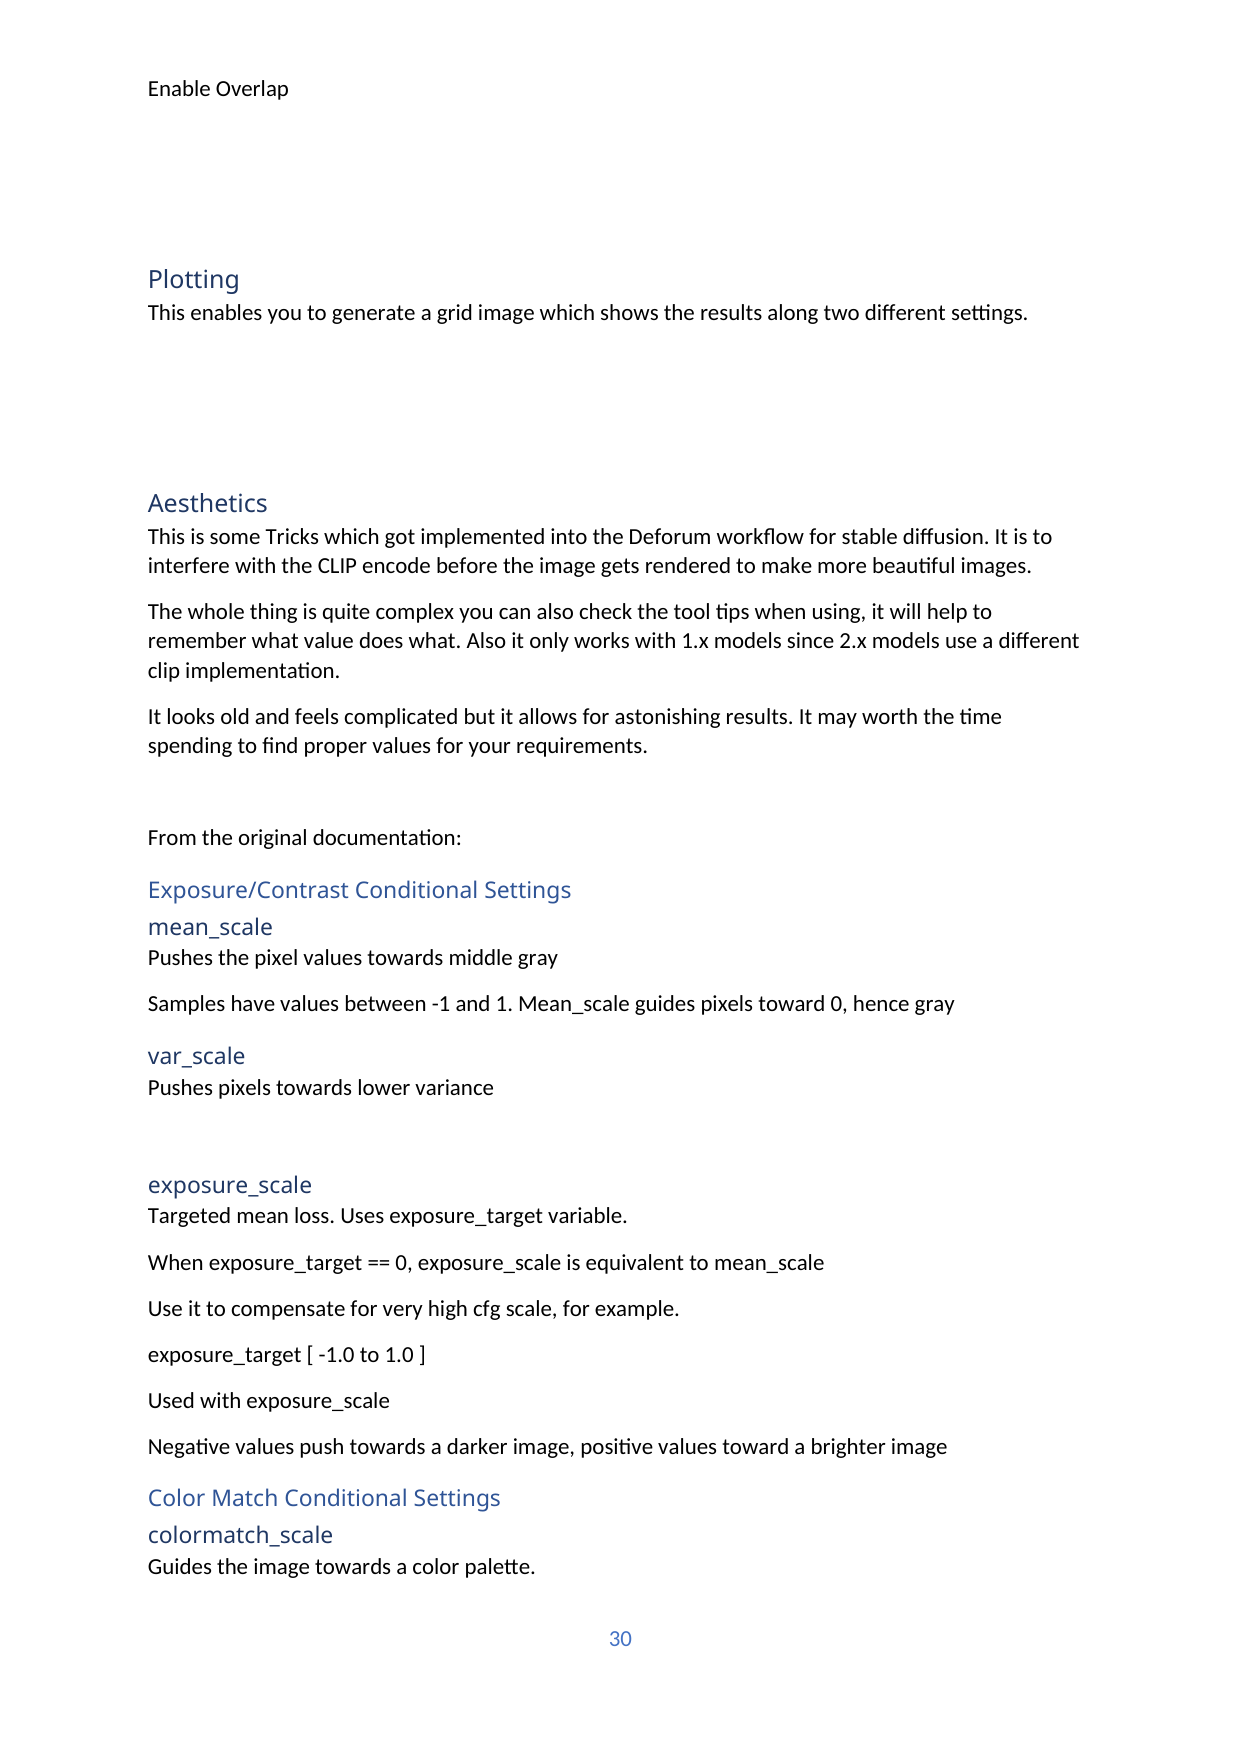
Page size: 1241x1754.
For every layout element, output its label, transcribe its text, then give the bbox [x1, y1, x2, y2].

subtitle Aesthetics [148, 486, 1093, 520]
text Pushes pixels towards lower variance [148, 1073, 1093, 1101]
text This is some Tricks which got implemented into the Deforum workflow for stable diffusion. It is to interfere with the CLIP encode before the image gets rendered to make more beautiful images. [148, 522, 1093, 579]
subtitle Color Match Conditional Settings [148, 1482, 1093, 1513]
text Used with exposure_scale [148, 1386, 1093, 1414]
text Enable Overlap [148, 74, 1093, 102]
subtitle mean_scale [148, 911, 1093, 942]
subtitle Exposure/Contrast Conditional Settings [148, 874, 1093, 905]
subtitle var_scale [148, 1040, 1093, 1071]
text Negative values push towards a darker image, positive values toward a brighter image [148, 1432, 1093, 1460]
text From the original documentation: [148, 823, 1093, 852]
text Samples have values between -1 and 1. Mean_scale guides pixels toward 0, hence gray [148, 989, 1093, 1018]
text Guides the image towards a color palette. [148, 1552, 1093, 1580]
subtitle Plotting [148, 262, 1093, 296]
text This enables you to generate a grid image which shows the results along two different settings. [148, 298, 1093, 326]
subtitle colormatch_scale [148, 1519, 1093, 1550]
text It looks old and feels complicated but it allows for astonishing results. It may worth the time spending to find proper values for your requirements. [148, 702, 1093, 759]
text Use it to compensate for very high cfg scale, for example. [148, 1294, 1093, 1322]
text The whole thing is quite complex you can also check the tool tips when using, it will help to remember what value does what. Also it only works with 1.x models since 2.x models use a different clip implementation. [148, 597, 1093, 684]
subtitle exposure_scale [148, 1169, 1093, 1200]
text exposure_target [ -1.0 to 1.0 ] [148, 1340, 1093, 1368]
text When exposure_target == 0, exposure_scale is equivalent to mean_scale [148, 1248, 1093, 1276]
text Pushes the pixel values towards middle gray [148, 943, 1093, 972]
text Targeted mean loss. Uses exposure_target variable. [148, 1202, 1093, 1230]
